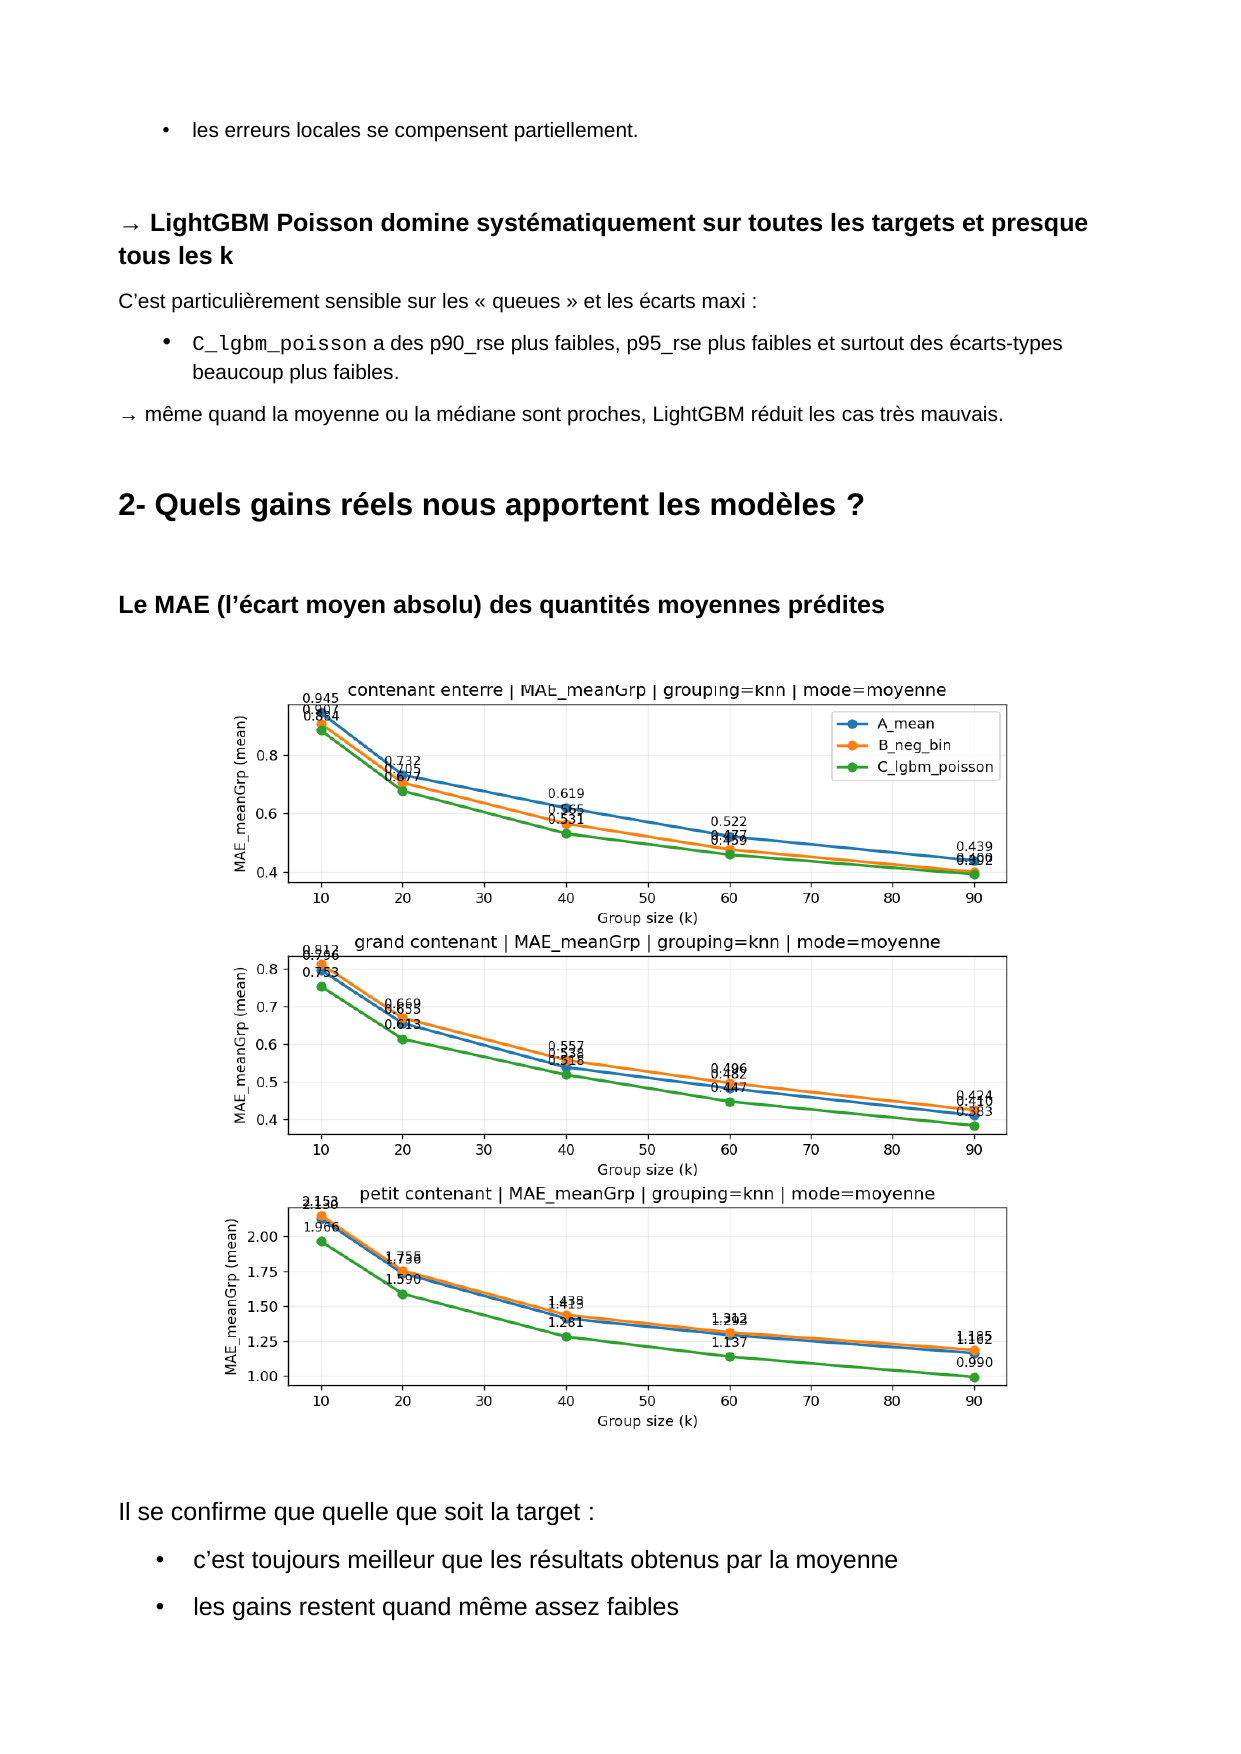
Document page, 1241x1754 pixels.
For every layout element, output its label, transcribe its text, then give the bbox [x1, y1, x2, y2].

text Il se confirme que quelle que soit la target : [118, 1497, 1122, 1526]
subtitle → LightGBM Poisson domine systématiquement sur toutes les targets et presque tous les k [118, 208, 1122, 270]
picture [225, 685, 1016, 1433]
text 2- Quels gains réels nous apportent les modèles ? [118, 486, 1122, 522]
list les gains restent quand même assez faibles [156, 1592, 1122, 1621]
list c’est toujours meilleur que les résultats obtenus par la moyenne [156, 1544, 1122, 1573]
list C_lgbm_poisson a des p90_rse plus faibles, p95_rse plus faibles et surtout des écarts-types beaucoup plus faibles. [162, 331, 1122, 384]
text → même quand la moyenne ou la médiane sont proches, LightGBM réduit les cas très mauvais. [118, 402, 1122, 426]
list les erreurs locales se compensent partiellement. [162, 118, 1122, 142]
text C’est particulièrement sensible sur les « queues » et les écarts maxi : [118, 288, 1122, 312]
text Le MAE (l’écart moyen absolu) des quantités moyennes prédites [118, 590, 1122, 618]
